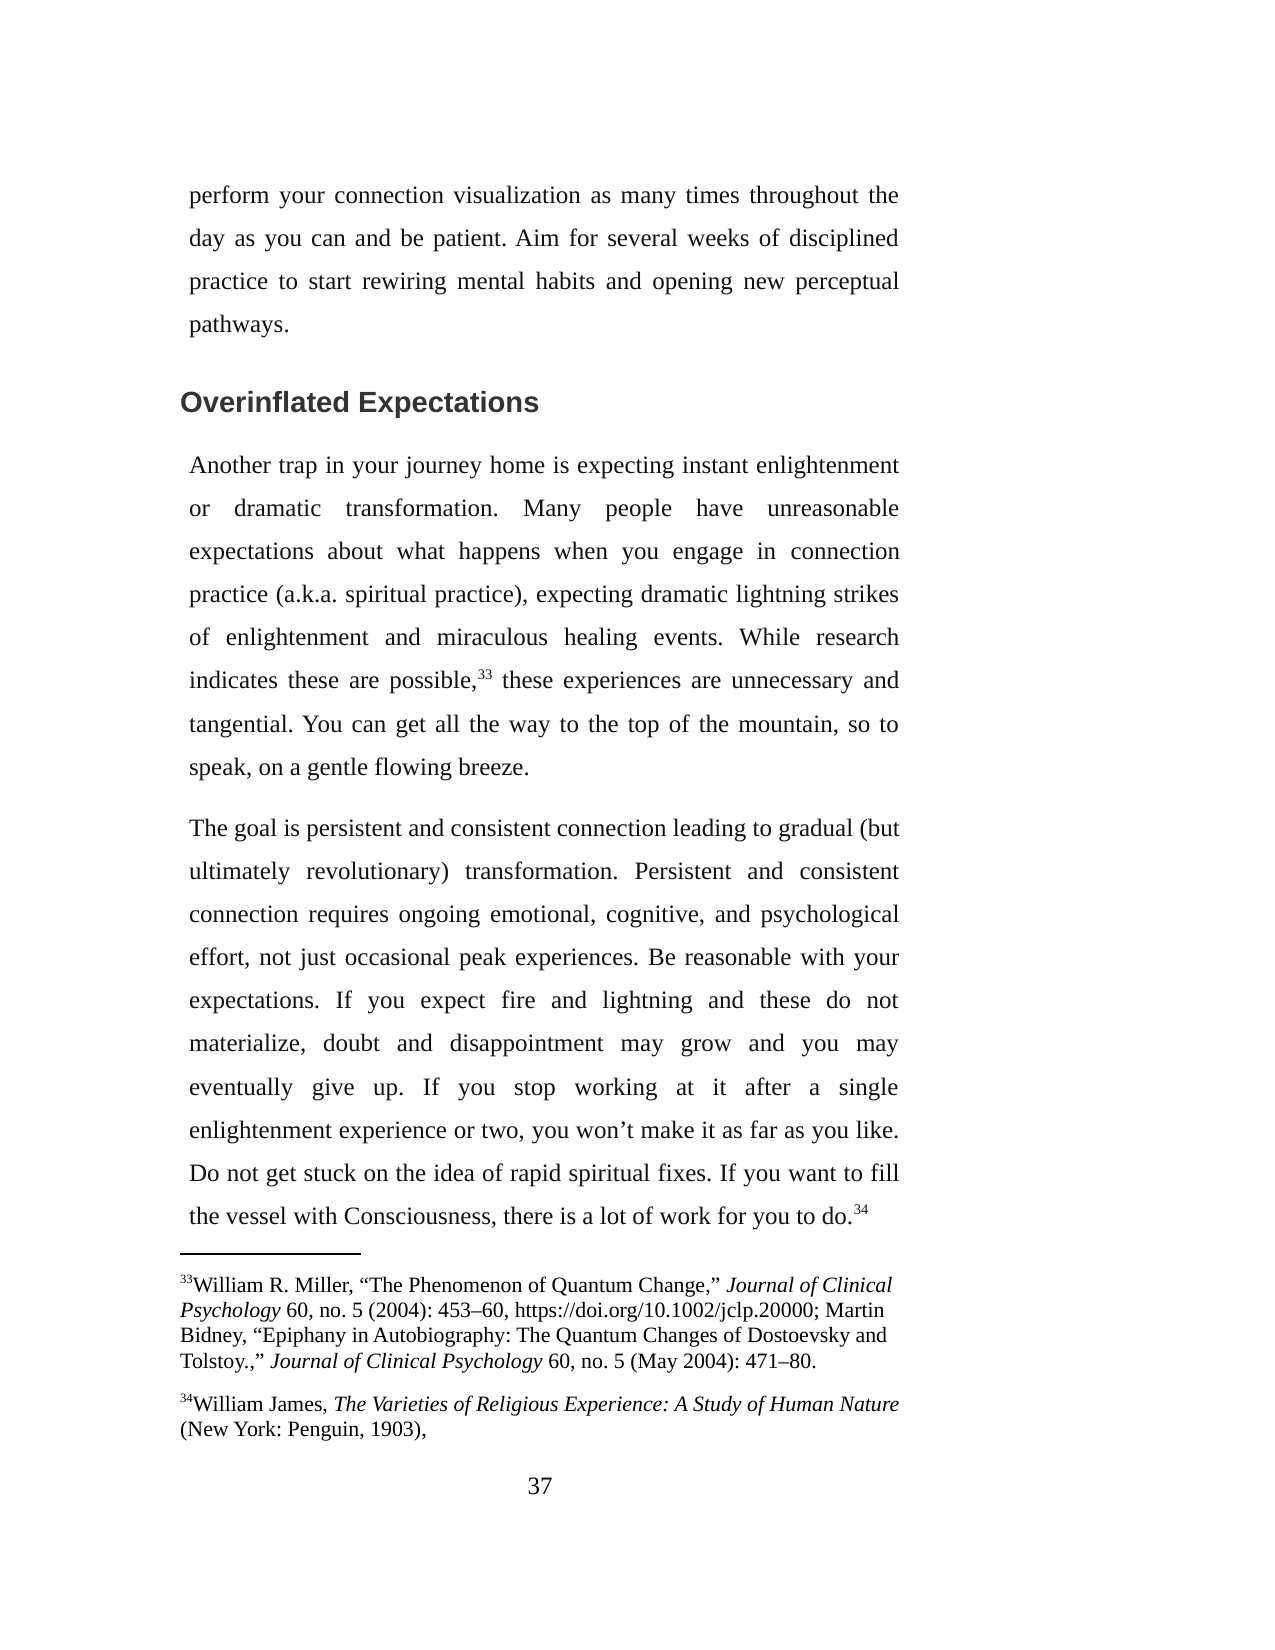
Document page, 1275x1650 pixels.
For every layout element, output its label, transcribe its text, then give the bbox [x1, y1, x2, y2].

text Another trap in your journey home is expecting instant enlightenment or dramatic transformation. Many people have unreasonable expectations about what happens when you engage in connection practice (a.k.a. spiritual practice), expecting dramatic lightning strikes of enlightenment and miraculous healing events. While research indicates these are possible, these experiences are unnecessary and tangential. You can get all the way to the top of the mountain, so to speak, on a gentle flowing breeze. [189, 450, 900, 781]
text William James, The Varieties of Religious Experience: A Study of Human Nature (New York: Penguin, 1903), https://archive.org/details/varietiesreligi03jamegoog/page/n6/mode/2up; Steve Taylor, “Spontaneous Awakening Experiences: Beyond Religion and Spiritual Practice,” Journal of Transpersonal Psychology 44, no. 1 (June 2012): 73–91. [427, 1391, 900, 1441]
subtitle Overinflated Expectations [180, 385, 900, 419]
text The goal is persistent and consistent connection leading to gradual (but ultimately revolutionary) transformation. Persistent and consistent connection requires ongoing emotional, cognitive, and psychological effort, not just occasional peak experiences. Be reasonable with your expectations. If you expect fire and lightning and these do not materialize, doubt and disappointment may grow and you may eventually give up. If you stop working at it after a single enlightenment experience or two, you won’t make it as far as you like. Do not get stuck on the idea of rapid spiritual fixes. If you want to fill the vessel with Consciousness, there is a lot of work for you to do. [189, 813, 900, 1230]
text William R. Miller, “The Phenomenon of Quantum Change,” Journal of Clinical Psychology 60, no. 5 (2004): 453–60, https://doi.org/10.1002/jclp.20000; Martin Bidney, “Epiphany in Autobiography: The Quantum Changes of Dostoevsky and Tolstoy.,” Journal of Clinical Psychology 60, no. 5 (May 2004): 471–80. [180, 1272, 900, 1373]
text perform your connection visualization as many times throughout the day as you can and be patient. Aim for several weeks of disciplined practice to start rewiring mental habits and opening new perceptual pathways. [189, 180, 900, 338]
